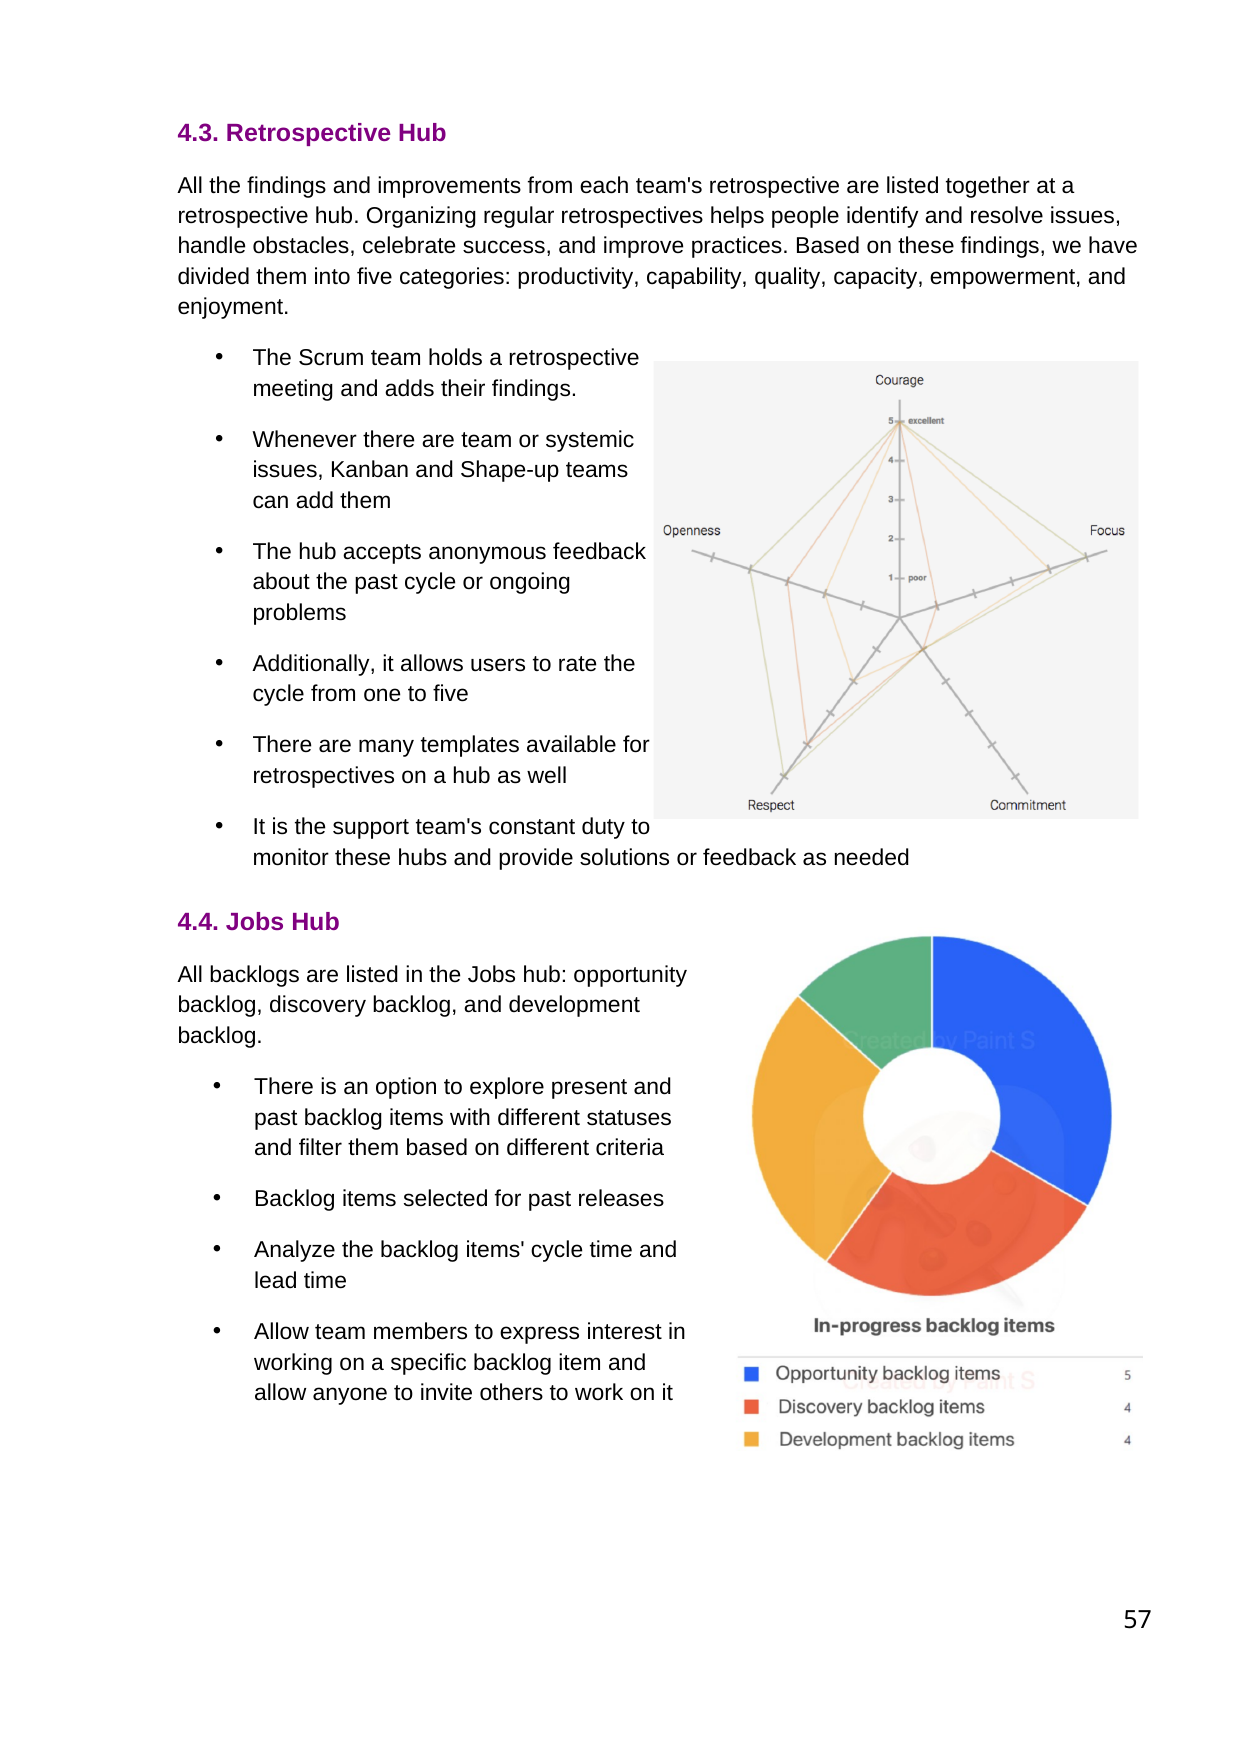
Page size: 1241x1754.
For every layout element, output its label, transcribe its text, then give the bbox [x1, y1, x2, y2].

list There are many templates available for retrospectives on a hub as well [215, 731, 653, 788]
list Analyze the backlog items' cycle time and lead time [213, 1236, 696, 1293]
list The hub accepts anonymous feedback about the past cycle or ongoing problems [215, 538, 653, 625]
text All the findings and improvements from each team's retrospective are listed together at a retrospective hub. Organizing regular retrospectives helps people identify and resolve issues, handle obstacles, celebrate success, and improve practices. Based on these findings, we have divided them into five categories: productivity, capability, quality, capacity, empowerment, and enjoyment. [177, 172, 1152, 319]
picture [653, 361, 1142, 828]
list Backlog items selected for past releases [213, 1185, 696, 1212]
list Allow team ­members to express interest in working on a specific backlog item and allow anyone to invite others to work on it [213, 1318, 696, 1405]
subtitle 4.3. Retrospective Hub [177, 118, 1152, 147]
picture [696, 926, 1143, 1451]
list There is an option to explore present and past backlog items with different statuses and filter them based on different criteria [213, 1073, 696, 1160]
list It is the support team's constant duty to monitor these hubs and provide solutions or feedback as needed [215, 813, 1152, 870]
list Whenever there are team or systemic issues, Kanban and Shape-up teams can add them [215, 426, 653, 513]
list Additionally, it allows users to rate the cycle from one to five [215, 649, 653, 707]
text All backlogs are listed in the Jobs hub: opportunity backlog, discovery backlog, and development backlog. [177, 961, 696, 1048]
list The Scrum team holds a retrospective meeting and adds their findings. [215, 344, 1152, 401]
subtitle 4.4. Jobs Hub [177, 907, 1152, 936]
